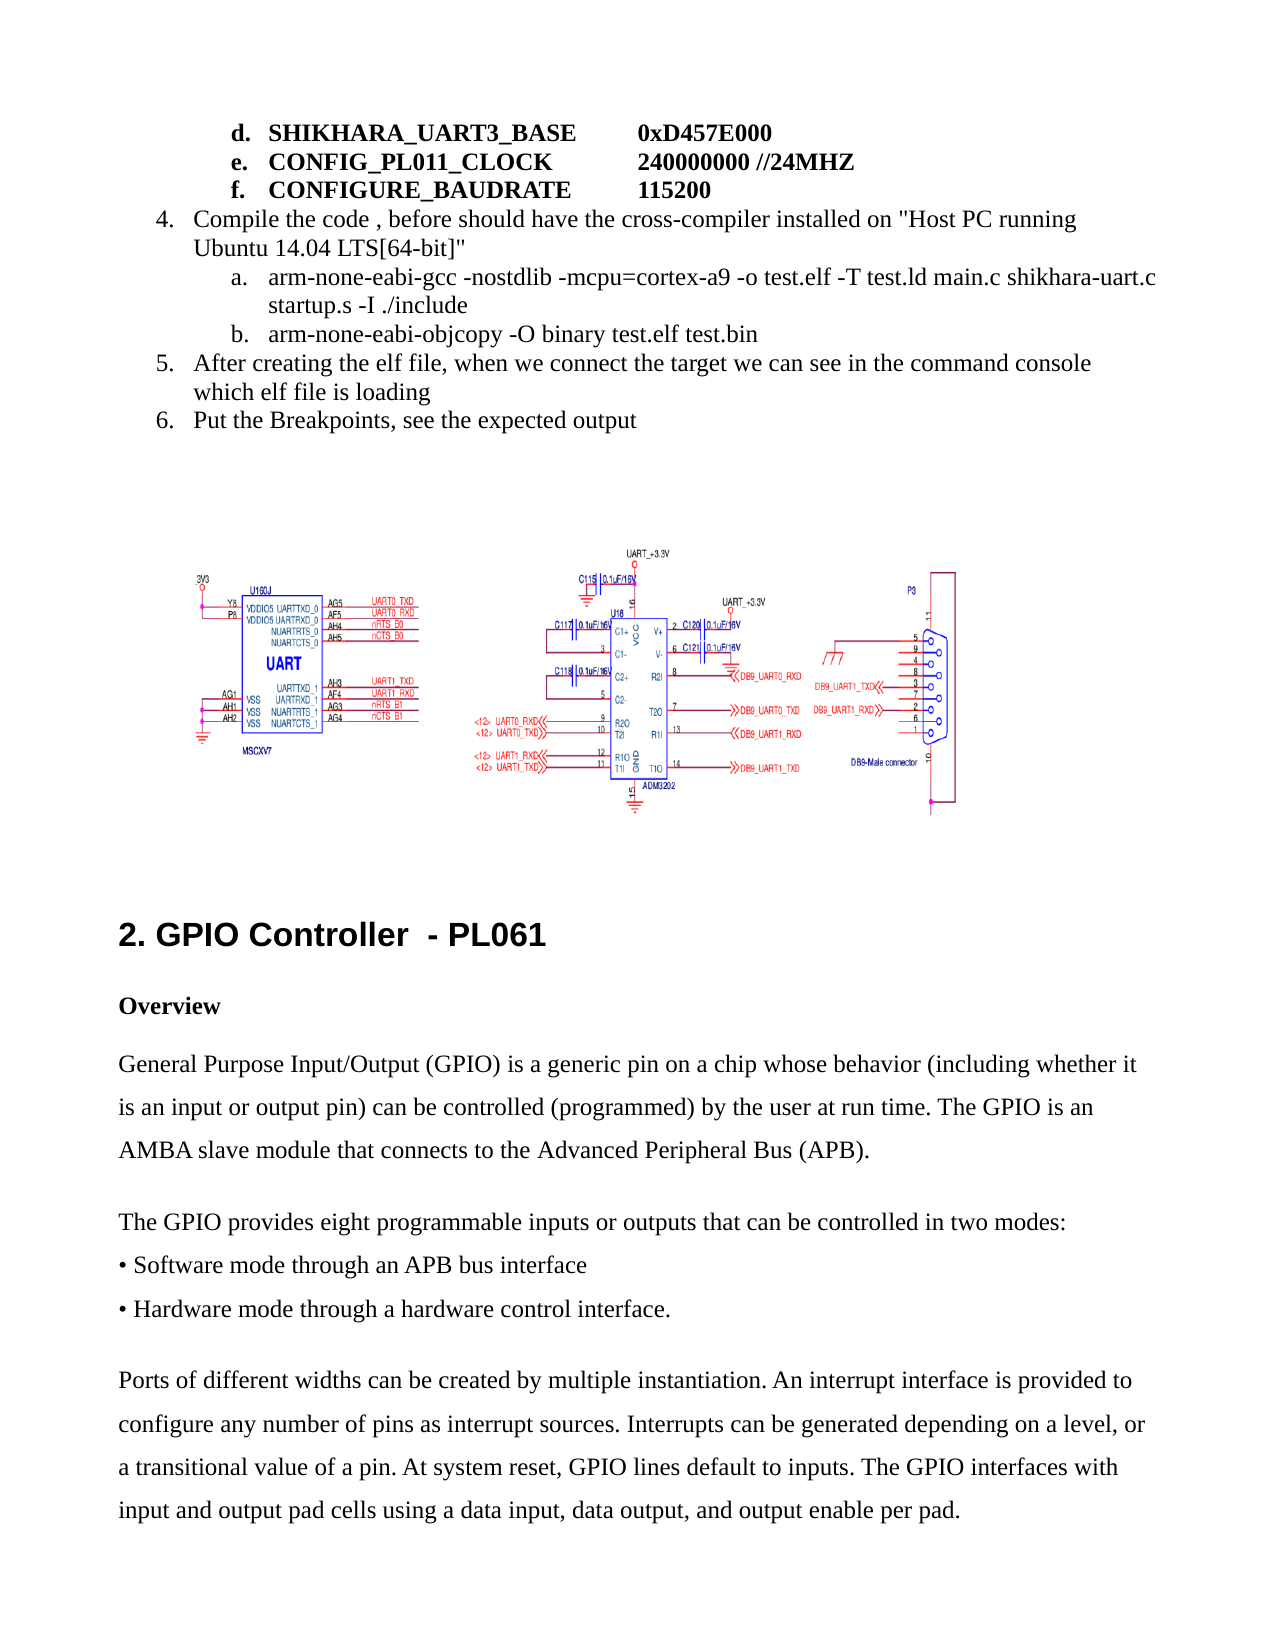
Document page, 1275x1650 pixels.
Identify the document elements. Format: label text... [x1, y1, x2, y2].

text The GPIO provides eight programmable inputs or outputs that can be controlled in two modes: [118, 1207, 1157, 1236]
subtitle 2. GPIO Controller - PL061 [118, 915, 1157, 954]
list CONFIGURE_BAUDRATE 115200 [231, 176, 1157, 204]
list Put the Breakpoints, see the expected output [156, 406, 1157, 434]
list SHIKHARA_UART3_BASE 0xD457E000 [231, 118, 1157, 147]
list CONFIG_PL011_CLOCK 240000000 //24MHZ [231, 147, 1157, 176]
text Ports of different widths can be created by multiple instantiation. An interrupt interface is provided to configure any number of pins as interrupt sources. Interrupts can be generated depending on a level, or a transitional value of a pin. At system reset, GPIO lines default to inputs. The GPIO interfaces with input and output pad cells using a data input, data output, and output enable per pad. [118, 1366, 1157, 1524]
list arm-none-eabi-gcc -nostdlib -mcpu=cortex-a9 -o test.elf -T test.ld main.c shikhara-uart.c startup.s -I ./include [231, 262, 1157, 319]
text General Purpose Input/Output (GPIO) is a generic pin on a chip whose behavior (including whether it is an input or output pin) can be controlled (programmed) by the user at run time. The GPIO is an AMBA slave module that connects to the Advanced Peripheral Bus (APB). [118, 1049, 1157, 1164]
list arm-none-eabi-objcopy -O binary test.elf test.bin [231, 319, 1157, 348]
picture [195, 537, 969, 815]
list Compile the code , before should have the cross-compiler installed on "Host PC running Ubuntu 14.04 LTS[64-bit]" [156, 204, 1157, 262]
subtitle Overview [118, 991, 1157, 1020]
text • Hardware mode through a hardware control interface. [118, 1294, 1157, 1322]
list After creating the elf file, when we connect the target we can see in the command console which elf file is loading [156, 348, 1157, 406]
text • Software mode through an APB bus interface [118, 1251, 1157, 1279]
